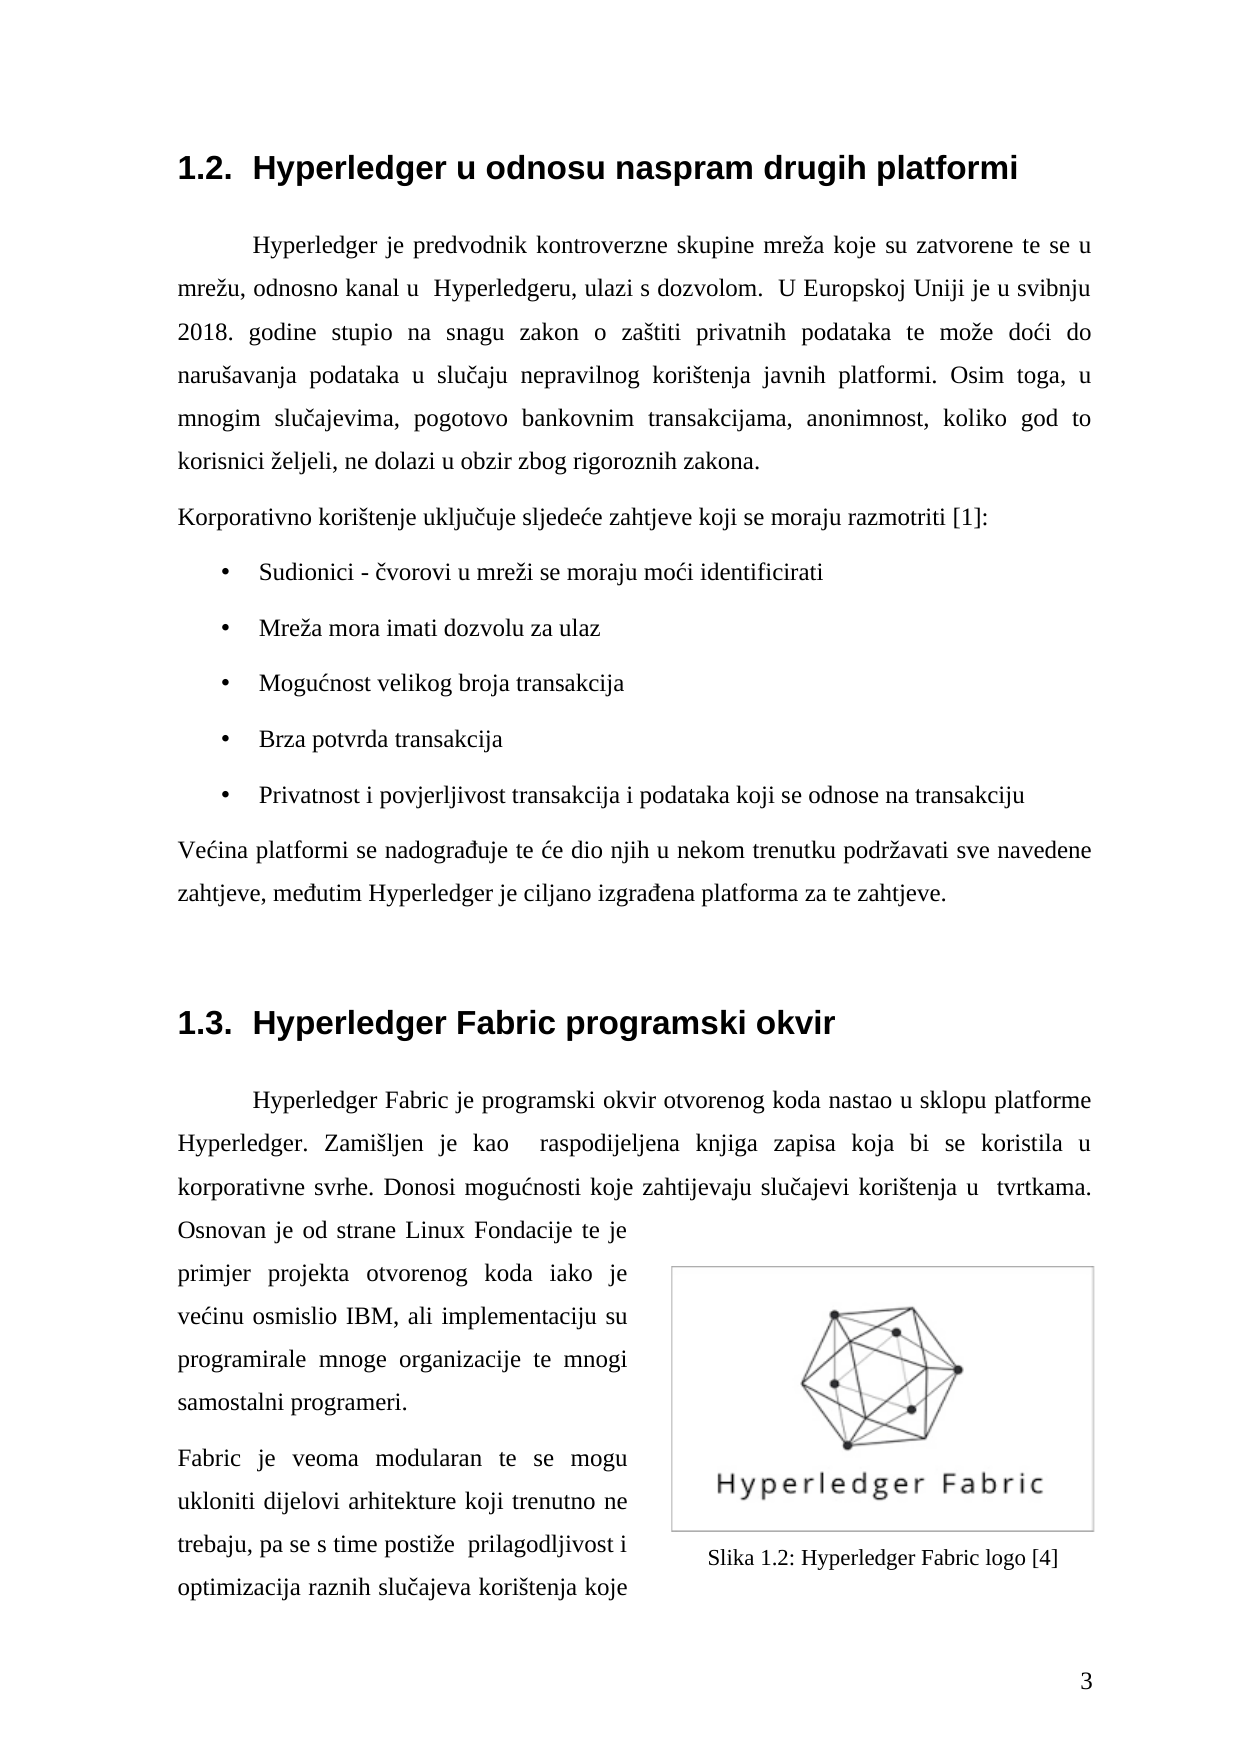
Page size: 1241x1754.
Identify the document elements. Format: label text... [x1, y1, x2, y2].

text Većina platformi se nadograđuje te će dio njih u nekom trenutku podržavati sve navedene zahtjeve, međutim Hyperledger je ciljano izgrađena platforma za te zahtjeve. [177, 835, 1092, 907]
list Mreža mora imati dozvolu za ulaz [221, 613, 1092, 642]
text Hyperledger Fabric je programski okvir otvorenog koda nastao u sklopu platforme Hyperledger. Zamišljen je kao raspodijeljena knjiga zapisa koja bi se koristila u korporativne svrhe. Donosi mogućnosti koje zahtijevaju slučajevi korištenja u tvrtkama. Osnovan je od strane Linux Fondacije te je primjer projekta otvorenog koda iako je većinu osmislio IBM, ali implementaciju su programirale mnoge organizacije te mnogi samostalni programeri. [177, 1085, 1108, 1416]
list Sudionici - čvorovi u mreži se moraju moći identificirati [221, 557, 1092, 586]
picture [671, 1266, 1095, 1532]
text Slika 1.2: Hyperledger Fabric logo [4] [658, 1266, 1108, 1571]
text Korporativno korištenje uključuje sljedeće zahtjeve koji se moraju razmotriti [1]: [177, 502, 1092, 530]
list Brza potvrda transakcija [221, 724, 1092, 753]
subtitle Hyperledger u odnosu naspram drugih platformi [177, 148, 1092, 186]
subtitle Hyperledger Fabric programski okvir [177, 1003, 1092, 1041]
text Hyperledger je predvodnik kontroverzne skupine mreža koje su zatvorene te se u mrežu, odnosno kanal u Hyperledgeru, ulazi s dozvolom. U Europskoj Uniji je u svibnju 2018. godine stupio na snagu zakon o zaštiti privatnih podataka te može doći do narušavanja podataka u slučaju nepravilnog korištenja javnih platformi. Osim toga, u mnogim slučajevima, pogotovo bankovnim transakcijama, anonimnost, koliko god to korisnici željeli, ne dolazi u obzir zbog rigoroznih zakona. [177, 230, 1092, 475]
list Mogućnost velikog broja transakcija [221, 668, 1092, 697]
list Privatnost i povjerljivost transakcija i podataka koji se odnose na transakciju [221, 780, 1092, 808]
text Fabric je veoma modularan te se mogu ukloniti dijelovi arhitekture koji trenutno ne trebaju, pa se s time postiže prilagodljivost i optimizacija raznih slučajeva korištenja koje [177, 1443, 1092, 1601]
